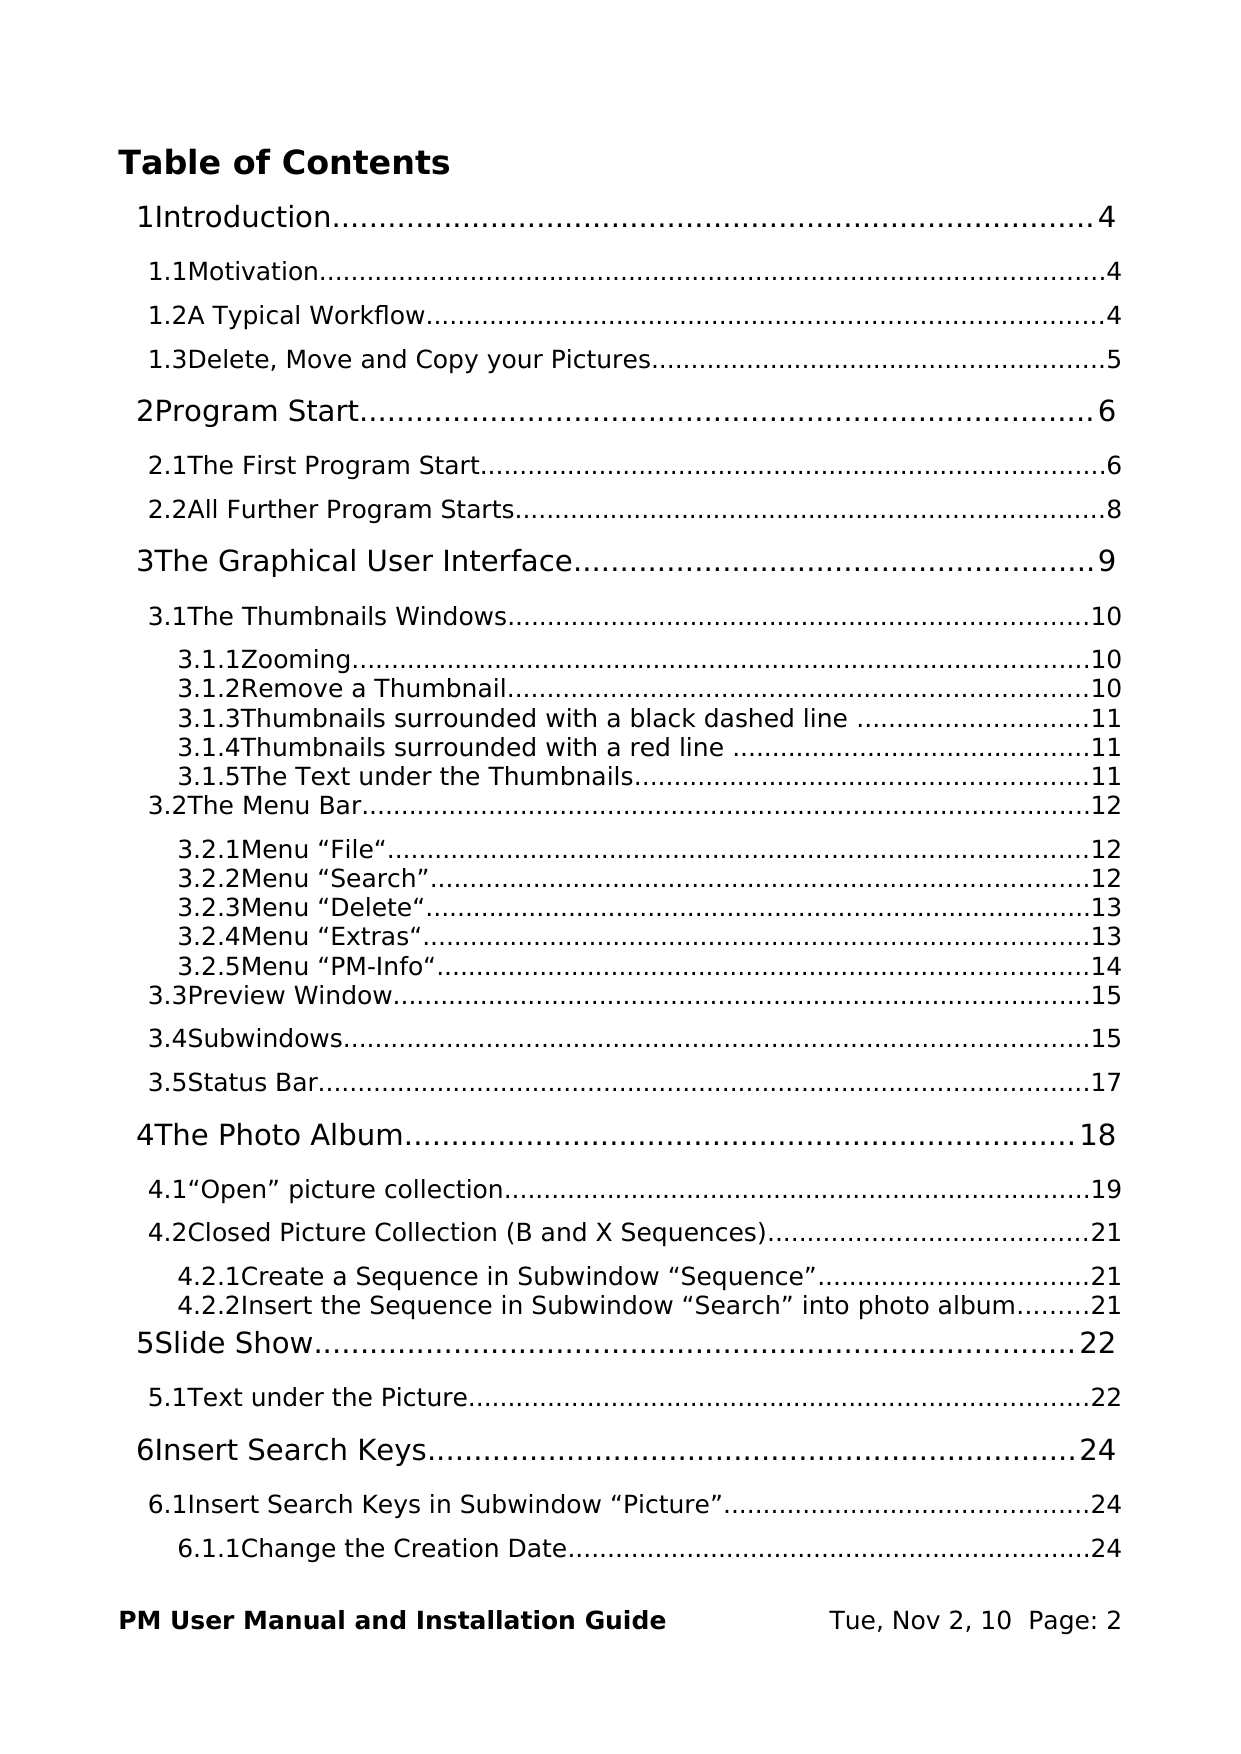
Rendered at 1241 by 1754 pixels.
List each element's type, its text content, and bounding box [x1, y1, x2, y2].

text 3.1The Thumbnails Windows 10 [148, 602, 1122, 631]
text 4.2.2Insert the Sequence in Subwindow “Search” into photo album 21 [177, 1292, 1122, 1321]
text 4.2.1Create a Sequence in Subwindow “Sequence” 21 [177, 1262, 1122, 1292]
text 6.1.1Change the Creation Date 24 [177, 1534, 1122, 1563]
text 1.2A Typical Workflow 4 [148, 301, 1122, 330]
text 3.2.2Menu “Search” 12 [177, 864, 1122, 893]
text 5Slide Show 22 [130, 1327, 1116, 1361]
text 3.1.3Thumbnails surrounded with a black dashed line 11 [177, 704, 1122, 733]
text 6Insert Search Keys 24 [130, 1433, 1116, 1467]
text 1.1Motivation 4 [148, 257, 1122, 286]
text 3.3Preview Window 15 [148, 981, 1122, 1010]
text 5.1Text under the Picture 22 [148, 1383, 1122, 1413]
text 3.2.3Menu “Delete“ 13 [177, 893, 1122, 922]
text 3.2The Menu Bar 12 [148, 791, 1122, 820]
text 4The Photo Album 18 [130, 1118, 1116, 1152]
text 3.1.1Zooming 10 [177, 645, 1122, 674]
text 3.1.5The Text under the Thumbnails 11 [177, 762, 1122, 791]
text 3.2.5Menu “PM-Info“ 14 [177, 952, 1122, 981]
text 3.1.4Thumbnails surrounded with a red line 11 [177, 733, 1122, 762]
text 1Introduction 4 [130, 200, 1116, 234]
text 4.2Closed Picture Collection (B and X Sequences) 21 [148, 1219, 1122, 1248]
text 4.1“Open” picture collection 19 [148, 1175, 1122, 1204]
text 2Program Start 6 [130, 394, 1116, 428]
text 3.2.4Menu “Extras“ 13 [177, 922, 1122, 952]
text 3The Graphical User Interface 9 [130, 545, 1116, 579]
text 3.1.2Remove a Thumbnail 10 [177, 674, 1122, 704]
text 2.1The First Program Start 6 [148, 451, 1122, 481]
text 3.5Status Bar 17 [148, 1068, 1122, 1097]
text 3.4Subwindows 15 [148, 1024, 1122, 1054]
subtitle Table of Contents [118, 143, 1122, 182]
text 3.2.1Menu “File“ 12 [177, 835, 1122, 864]
text 2.2All Further Program Starts 8 [148, 495, 1122, 524]
text 6.1Insert Search Keys in Subwindow “Picture” 24 [148, 1490, 1122, 1519]
text 1.3Delete, Move and Copy your Pictures 5 [148, 345, 1122, 374]
